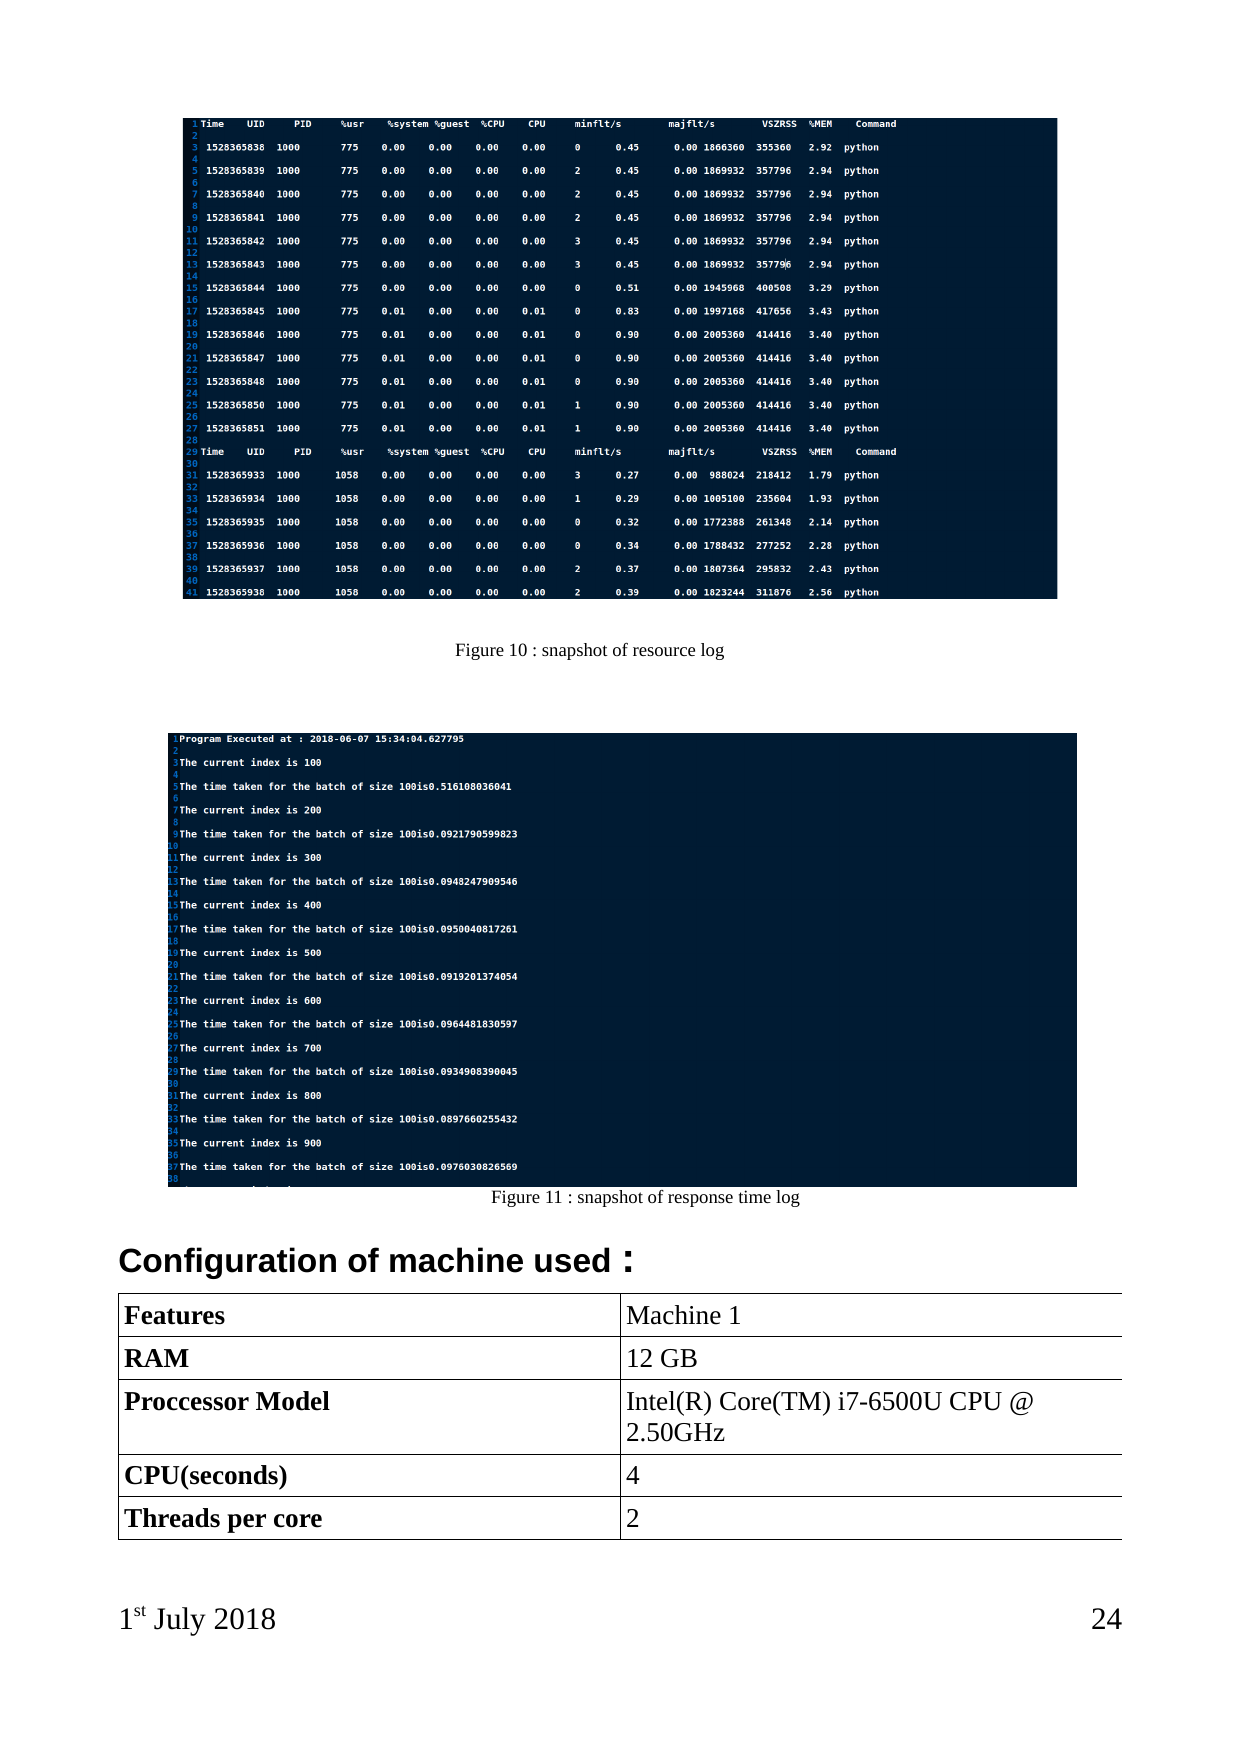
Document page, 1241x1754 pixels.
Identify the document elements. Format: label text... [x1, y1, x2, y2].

table_cell CPU(seconds) [119, 1455, 620, 1496]
table_cell Proccessor Model [119, 1380, 620, 1453]
table_header Machine 1 [621, 1294, 1122, 1336]
picture [182, 118, 1058, 599]
table_cell 12 GB [621, 1337, 1122, 1379]
text Figure 11 : snapshot of response time log [118, 720, 1122, 1208]
table_header Features [119, 1294, 620, 1336]
table_cell 4 [621, 1455, 1122, 1496]
text Figure 10 : snapshot of resource log [118, 639, 1122, 661]
subtitle Configuration of machine used : [118, 1233, 1122, 1281]
picture [168, 733, 1077, 1187]
table_cell 2 [621, 1497, 1122, 1539]
table_cell RAM [119, 1337, 620, 1379]
table_cell Threads per core [119, 1497, 620, 1539]
table_cell Intel(R) Core(TM) i7-6500U CPU @ 2.50GHz [621, 1380, 1122, 1453]
